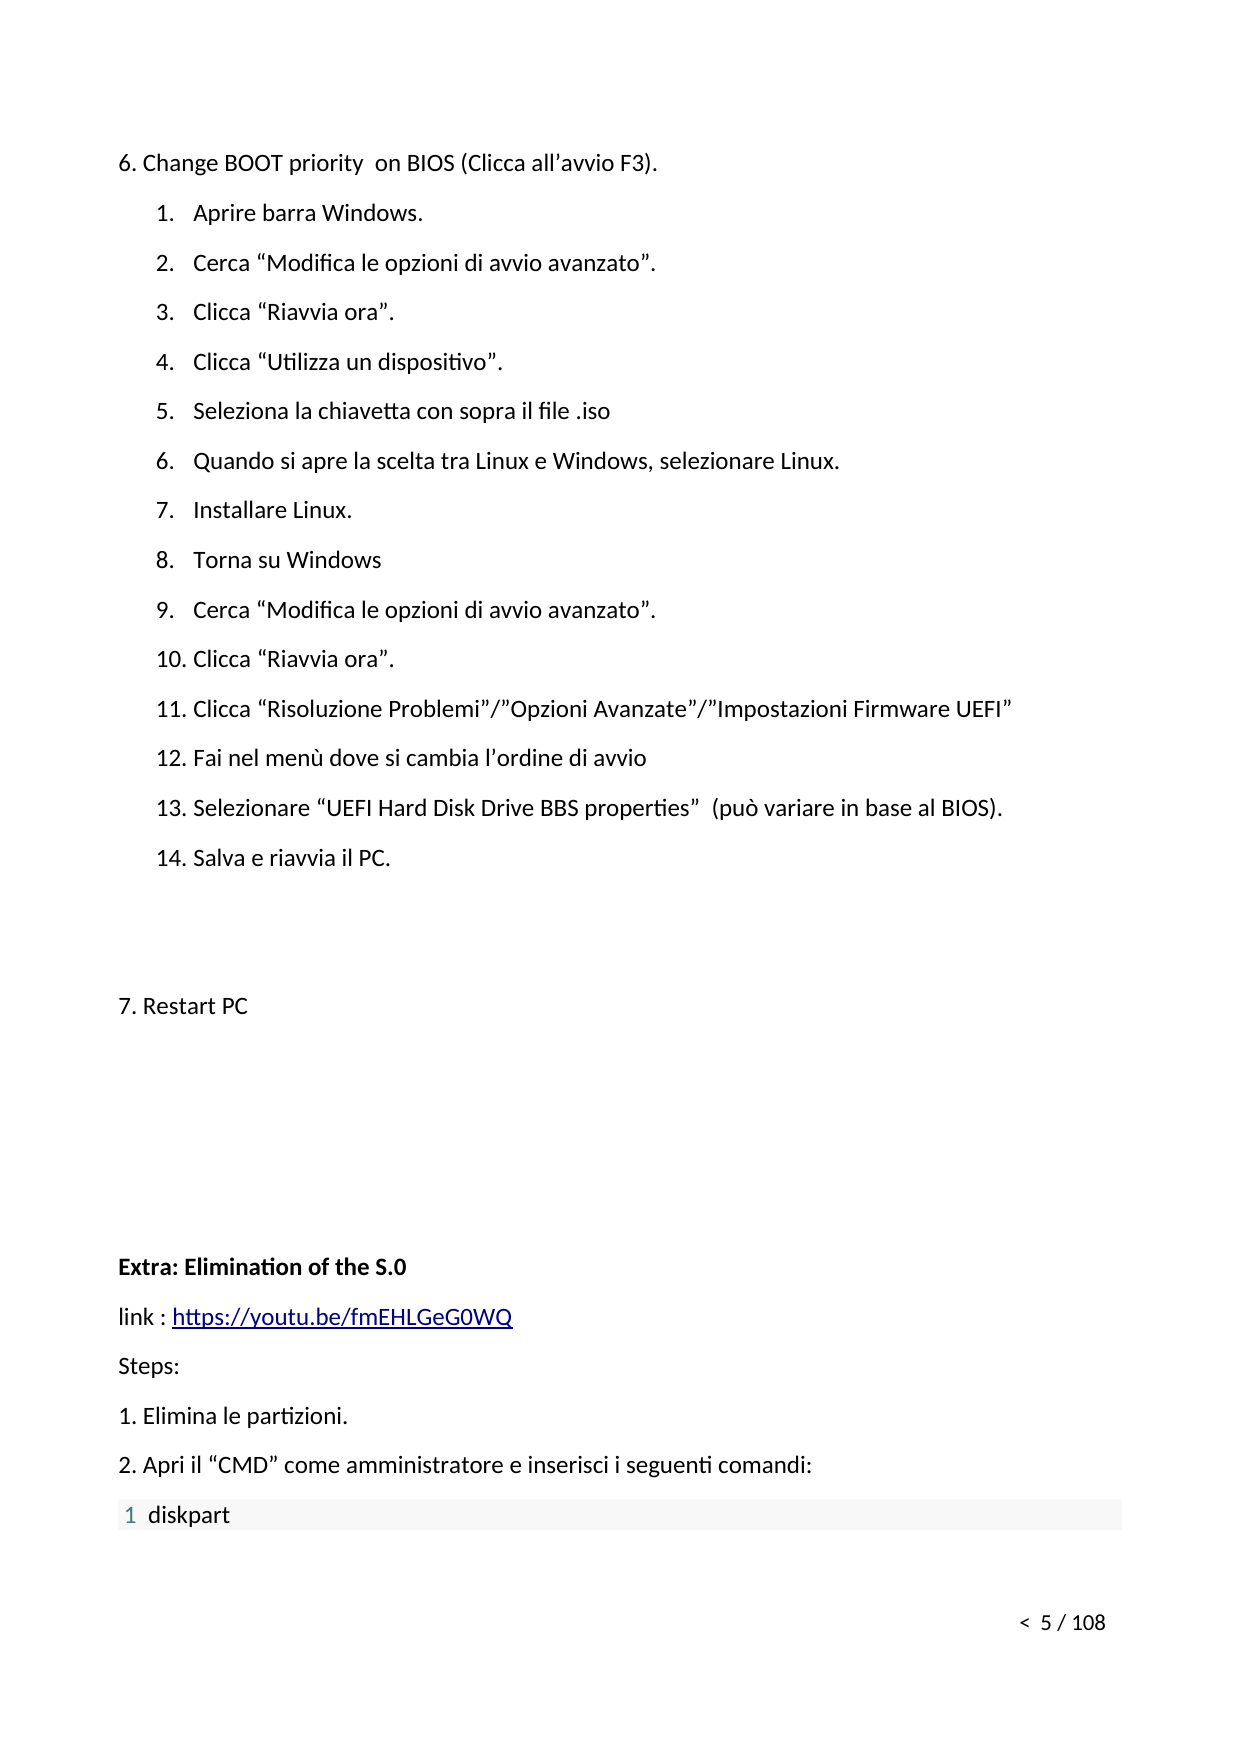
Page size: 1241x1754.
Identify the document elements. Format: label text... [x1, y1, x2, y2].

list Seleziona la chiavetta con sopra il file .iso [156, 396, 1122, 426]
text link : https://youtu.be/fmEHLGeG0WQ [118, 1301, 1122, 1331]
list Fai nel menù dove si cambia l’ordine di avvio [156, 743, 1122, 773]
list Salva e riavvia il PC. [156, 842, 1122, 872]
list Cerca “Modifica le opzioni di avvio avanzato”. [156, 247, 1122, 277]
text 6. Change BOOT priority on BIOS (Clicca all’avvio F3). [118, 148, 1122, 178]
list Clicca “Riavvia ora”. [156, 643, 1122, 674]
list Cerca “Modifica le opzioni di avvio avanzato”. [156, 594, 1122, 624]
text 7. Restart PC [118, 991, 1122, 1021]
list Clicca “Riavvia ora”. [156, 296, 1122, 327]
text Steps: [118, 1350, 1122, 1381]
text 2. Apri il “CMD” come amministratore e inserisci i seguenti comandi: [118, 1449, 1122, 1480]
list Torna su Windows [156, 544, 1122, 575]
list Quando si apre la scelta tra Linux e Windows, selezionare Linux. [156, 445, 1122, 476]
list Clicca “Utilizza un dispositivo”. [156, 346, 1122, 376]
text 1 diskpart [118, 1499, 1122, 1530]
text Extra: Elimination of the S.0 [118, 1251, 1122, 1282]
list Installare Linux. [156, 495, 1122, 525]
text 1. Elimina le partizioni. [118, 1400, 1122, 1431]
list Selezionare “UEFI Hard Disk Drive BBS properties” (può variare in base al BIOS). [156, 792, 1122, 823]
list Aprire barra Windows. [156, 197, 1122, 228]
list Clicca “Risoluzione Problemi”/”Opzioni Avanzate”/”Impostazioni Firmware UEFI” [156, 693, 1122, 723]
